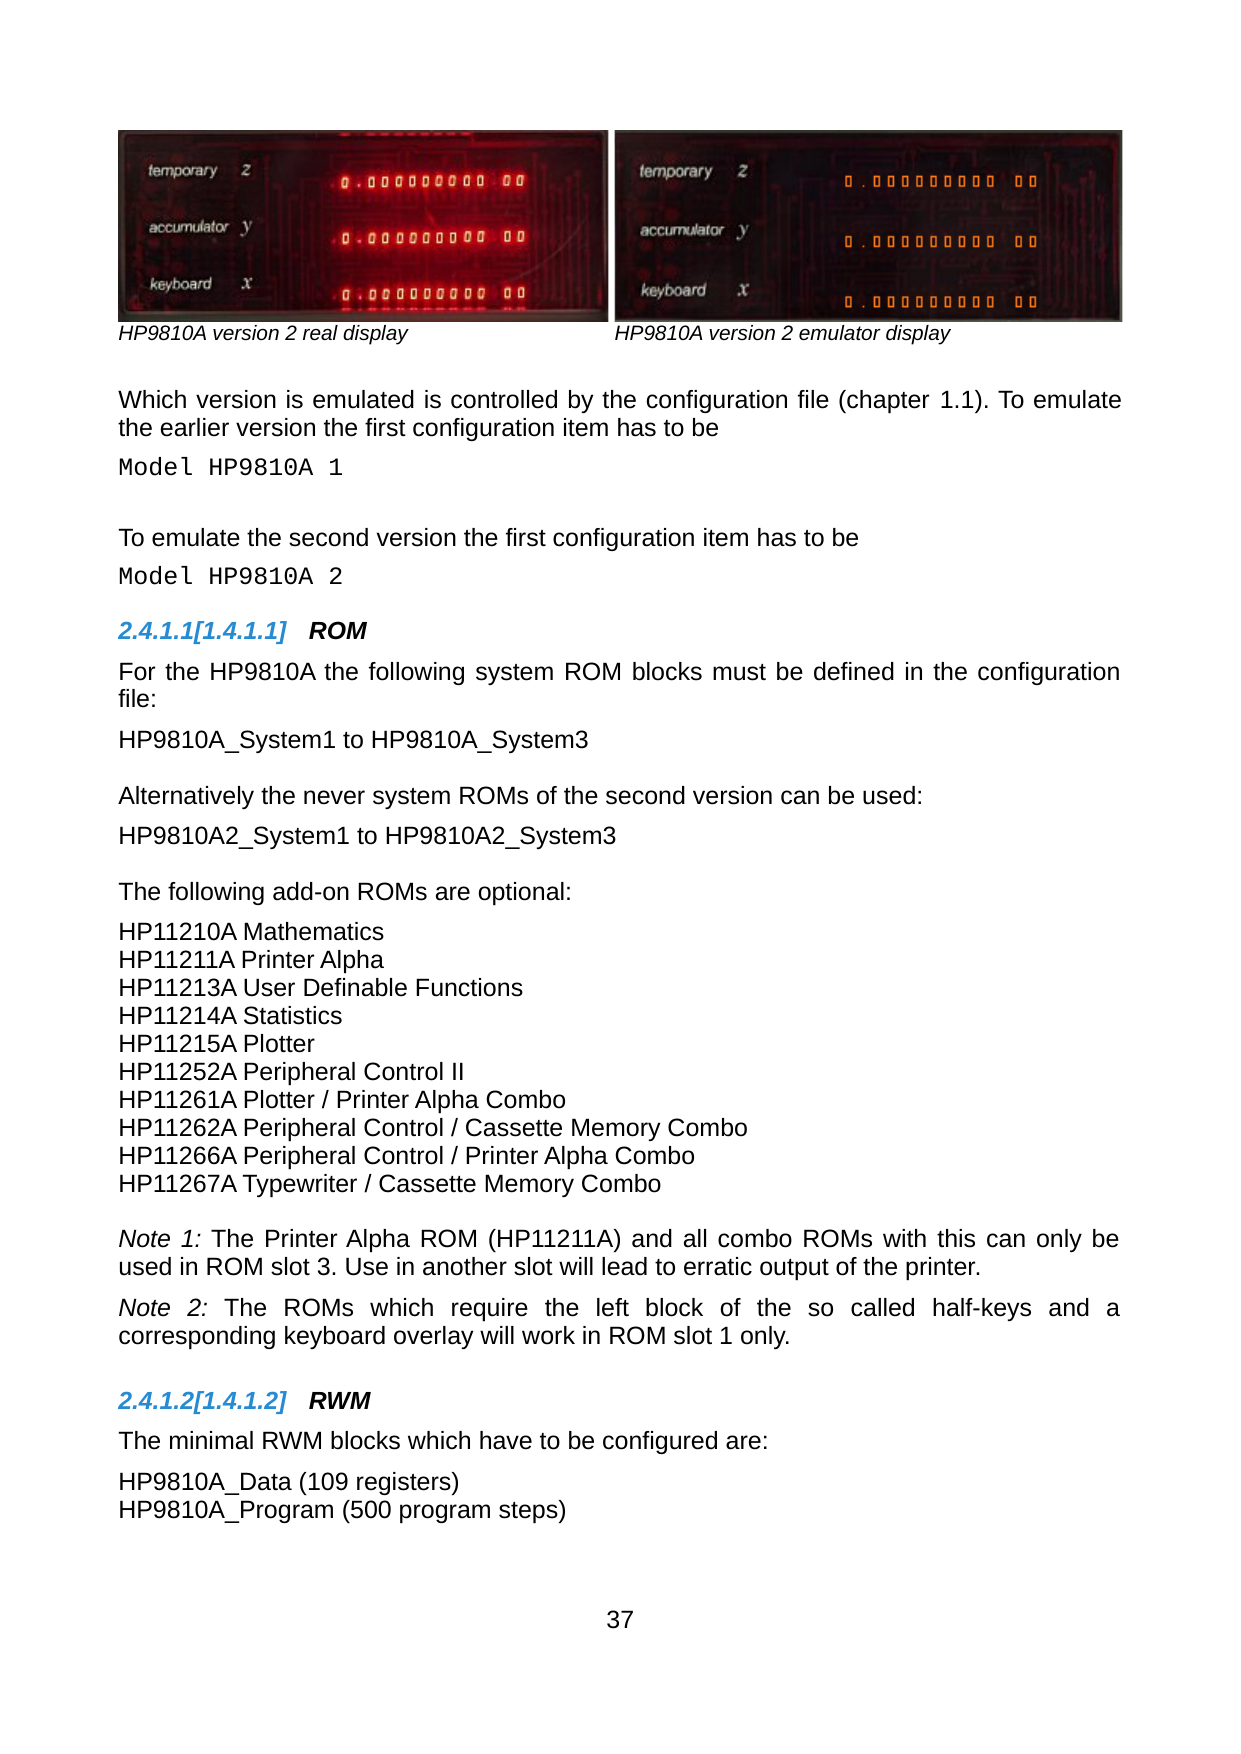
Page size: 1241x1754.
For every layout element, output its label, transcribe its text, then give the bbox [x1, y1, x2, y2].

picture [118, 130, 609, 322]
text HP9810A2_System1 to HP9810A2_System3 [118, 822, 1122, 850]
subtitle ROM [118, 617, 1122, 645]
text HP9810A_System1 to HP9810A_System3 [118, 726, 1122, 754]
text HP11214A Statistics [118, 1002, 1122, 1030]
text Note 1: The Printer Alpha ROM (HP11211A) and all combo ROMs with this can only be used in ROM slot 3. Use in another slot will lead to erratic output of the printer. [118, 1225, 1122, 1281]
text HP11261A Plotter / Printer Alpha Combo [118, 1086, 1122, 1114]
text Model HP9810A 1 [118, 455, 1122, 483]
text HP11215A Plotter [118, 1030, 1122, 1058]
text Which version is emulated is controlled by the configuration file (chapter 1.1). To emulate the earlier version the first configuration item has to be [118, 386, 1122, 442]
text HP11252A Peripheral Control II [118, 1058, 1122, 1086]
text HP9810A_Data (109 registers) HP9810A_Program (500 program steps) [118, 1468, 1122, 1523]
text HP11266A Peripheral Control / Printer Alpha Combo [118, 1142, 1122, 1169]
text HP11262A Peripheral Control / Cassette Memory Combo [118, 1114, 1122, 1142]
subtitle RWM [118, 1387, 1122, 1415]
text HP9810A version 2 emulator display [614, 322, 1122, 345]
picture [614, 130, 1123, 322]
text HP11211A Printer Alpha [118, 946, 1122, 974]
text Note 2: The ROMs which require the left block of the so called half-keys and a corresponding keyboard overlay will work in ROM slot 1 only. [118, 1294, 1122, 1349]
text Model HP9810A 2 [118, 564, 1122, 592]
text To emulate the second version the first configuration item has to be [118, 523, 1122, 551]
text HP9810A version 2 real display [118, 322, 608, 345]
text HP11213A User Definable Functions [118, 974, 1122, 1002]
text For the HP9810A the following system ROM blocks must be defined in the configuration file: [118, 657, 1122, 713]
text HP11210A Mathematics [118, 918, 1122, 946]
text Alternatively the never system ROMs of the second version can be used: [118, 782, 1122, 809]
text The minimal RWM blocks which have to be configured are: [118, 1427, 1122, 1455]
text HP11267A Typewriter / Cassette Memory Combo [118, 1169, 1122, 1197]
text The following add-on ROMs are optional: [118, 878, 1122, 906]
